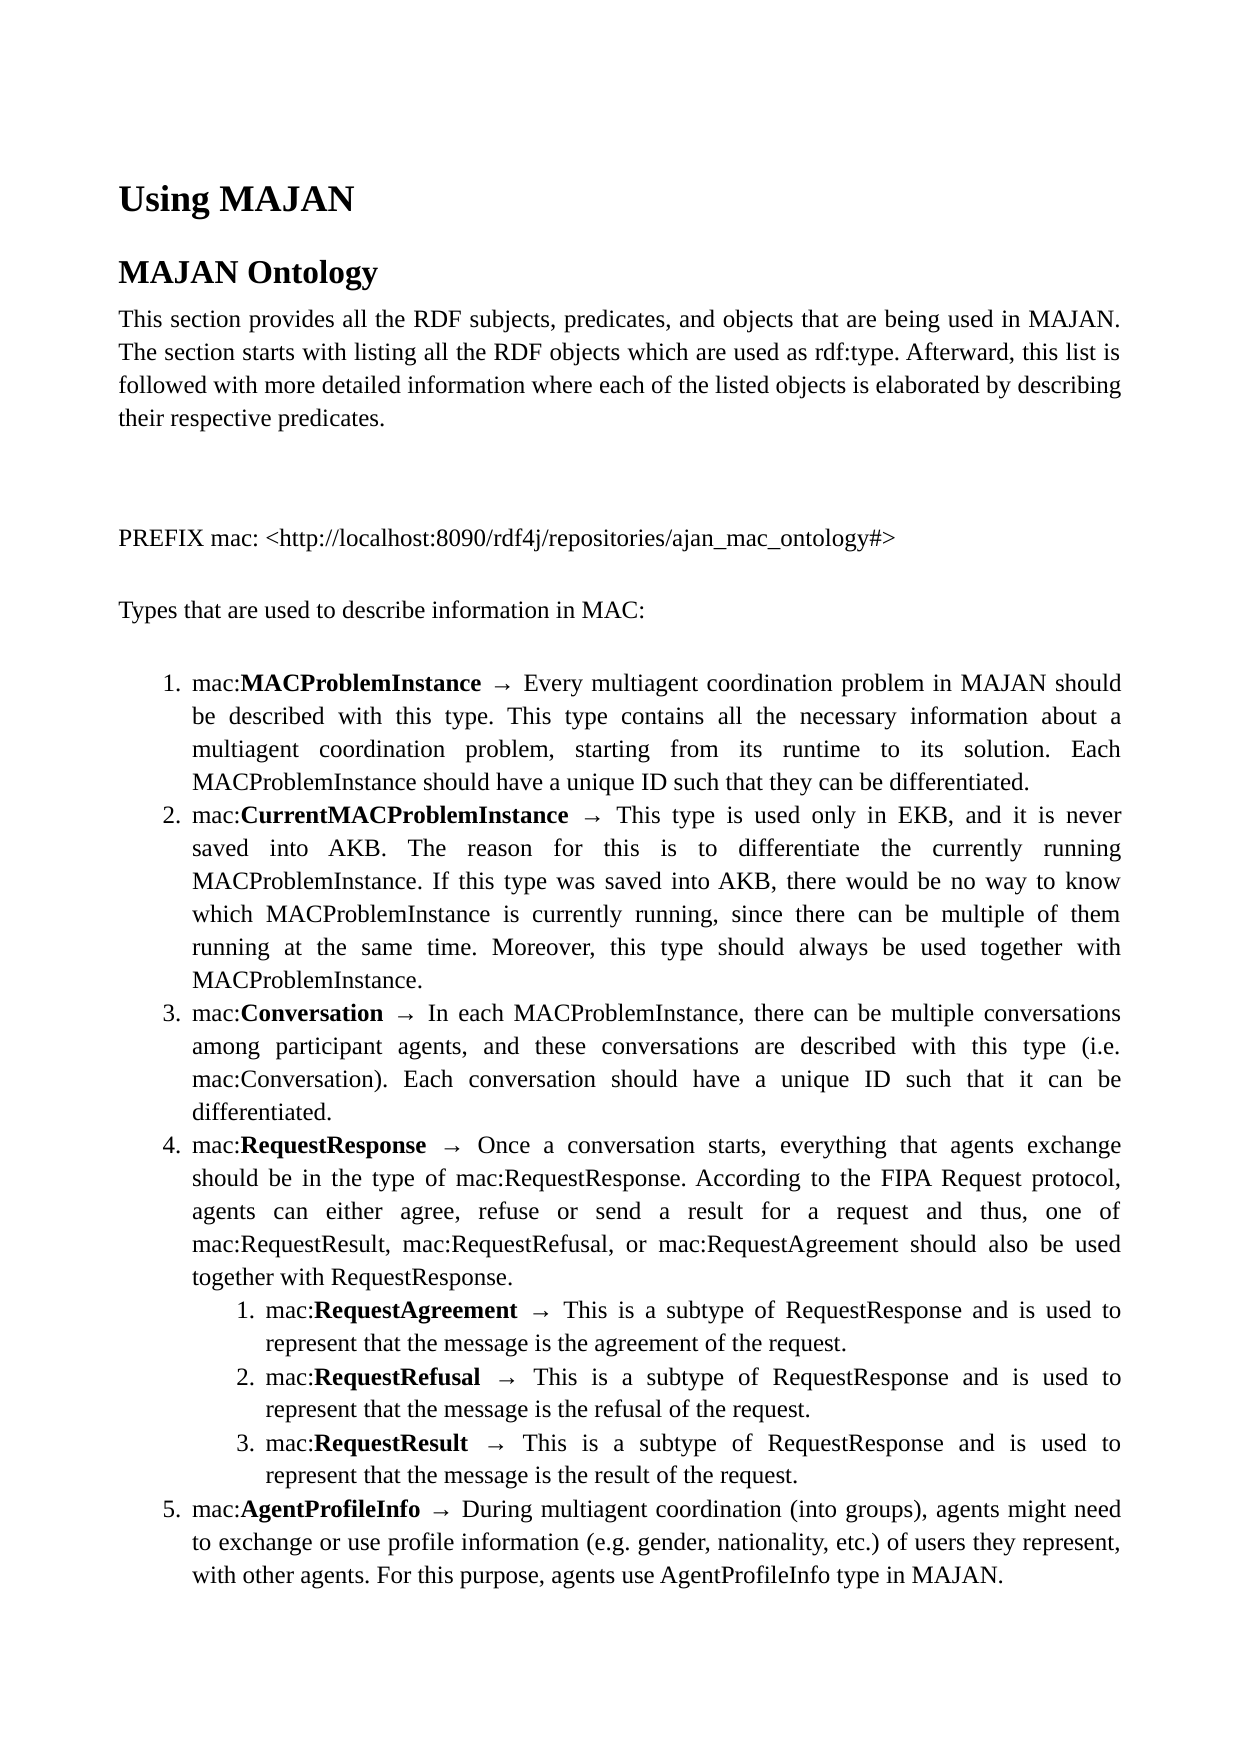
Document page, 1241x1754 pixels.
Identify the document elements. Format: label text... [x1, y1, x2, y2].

list mac:MACProblemInstance → Every multiagent coordination problem in MAJAN should be described with this type. This type contains all the necessary information about a multiagent coordination problem, starting from its runtime to its solution. Each MACProblemInstance should have a unique ID such that they can be differentiated. [162, 668, 1122, 796]
list mac:RequestResult → This is a subtype of RequestResponse and is used to represent that the message is the result of the request. [236, 1428, 1122, 1489]
list mac:RequestAgreement → This is a subtype of RequestResponse and is used to represent that the message is the agreement of the request. [236, 1296, 1122, 1357]
text PREFIX mac: <http://localhost:8090/rdf4j/repositories/ajan_mac_ontology#> [118, 523, 1122, 552]
subtitle Using MAJAN [118, 176, 1122, 219]
list mac:Conversation → In each MACProblemInstance, there can be multiple conversations among participant agents, and these conversations are described with this type (i.e. mac:Conversation). Each conversation should have a unique ID such that it can be differentiated. [162, 998, 1122, 1126]
list mac:AgentProfileInfo → During multiagent coordination (into groups), agents might need to exchange or use profile information (e.g. gender, nationality, etc.) of users they represent, with other agents. For this purpose, agents use AgentProfileInfo type in MAJAN. [162, 1494, 1122, 1588]
list mac:RequestResponse → Once a conversation starts, everything that agents exchange should be in the type of mac:RequestResponse. According to the FIPA Request protocol, agents can either agree, refuse or send a result for a request and thus, one of mac:RequestResult, mac:RequestRefusal, or mac:RequestAgreement should also be used together with RequestResponse. [162, 1130, 1122, 1291]
list mac:RequestRefusal → This is a subtype of RequestResponse and is used to represent that the message is the refusal of the request. [236, 1362, 1122, 1423]
subtitle MAJAN Ontology [118, 253, 1122, 291]
list mac:CurrentMACProblemInstance → This type is used only in EKB, and it is never saved into AKB. The reason for this is to differentiate the currently running MACProblemInstance. If this type was saved into AKB, there would be no way to know which MACProblemInstance is currently running, since there can be multiple of them running at the same time. Moreover, this type should always be used together with MACProblemInstance. [162, 800, 1122, 994]
text This section provides all the RDF subjects, predicates, and objects that are being used in MAJAN. The section starts with listing all the RDF objects which are used as rdf:type. Afterward, this list is followed with more detailed information where each of the listed objects is elaborated by describing their respective predicates. [118, 304, 1122, 431]
text Types that are used to describe information in MAC: [118, 596, 1122, 624]
